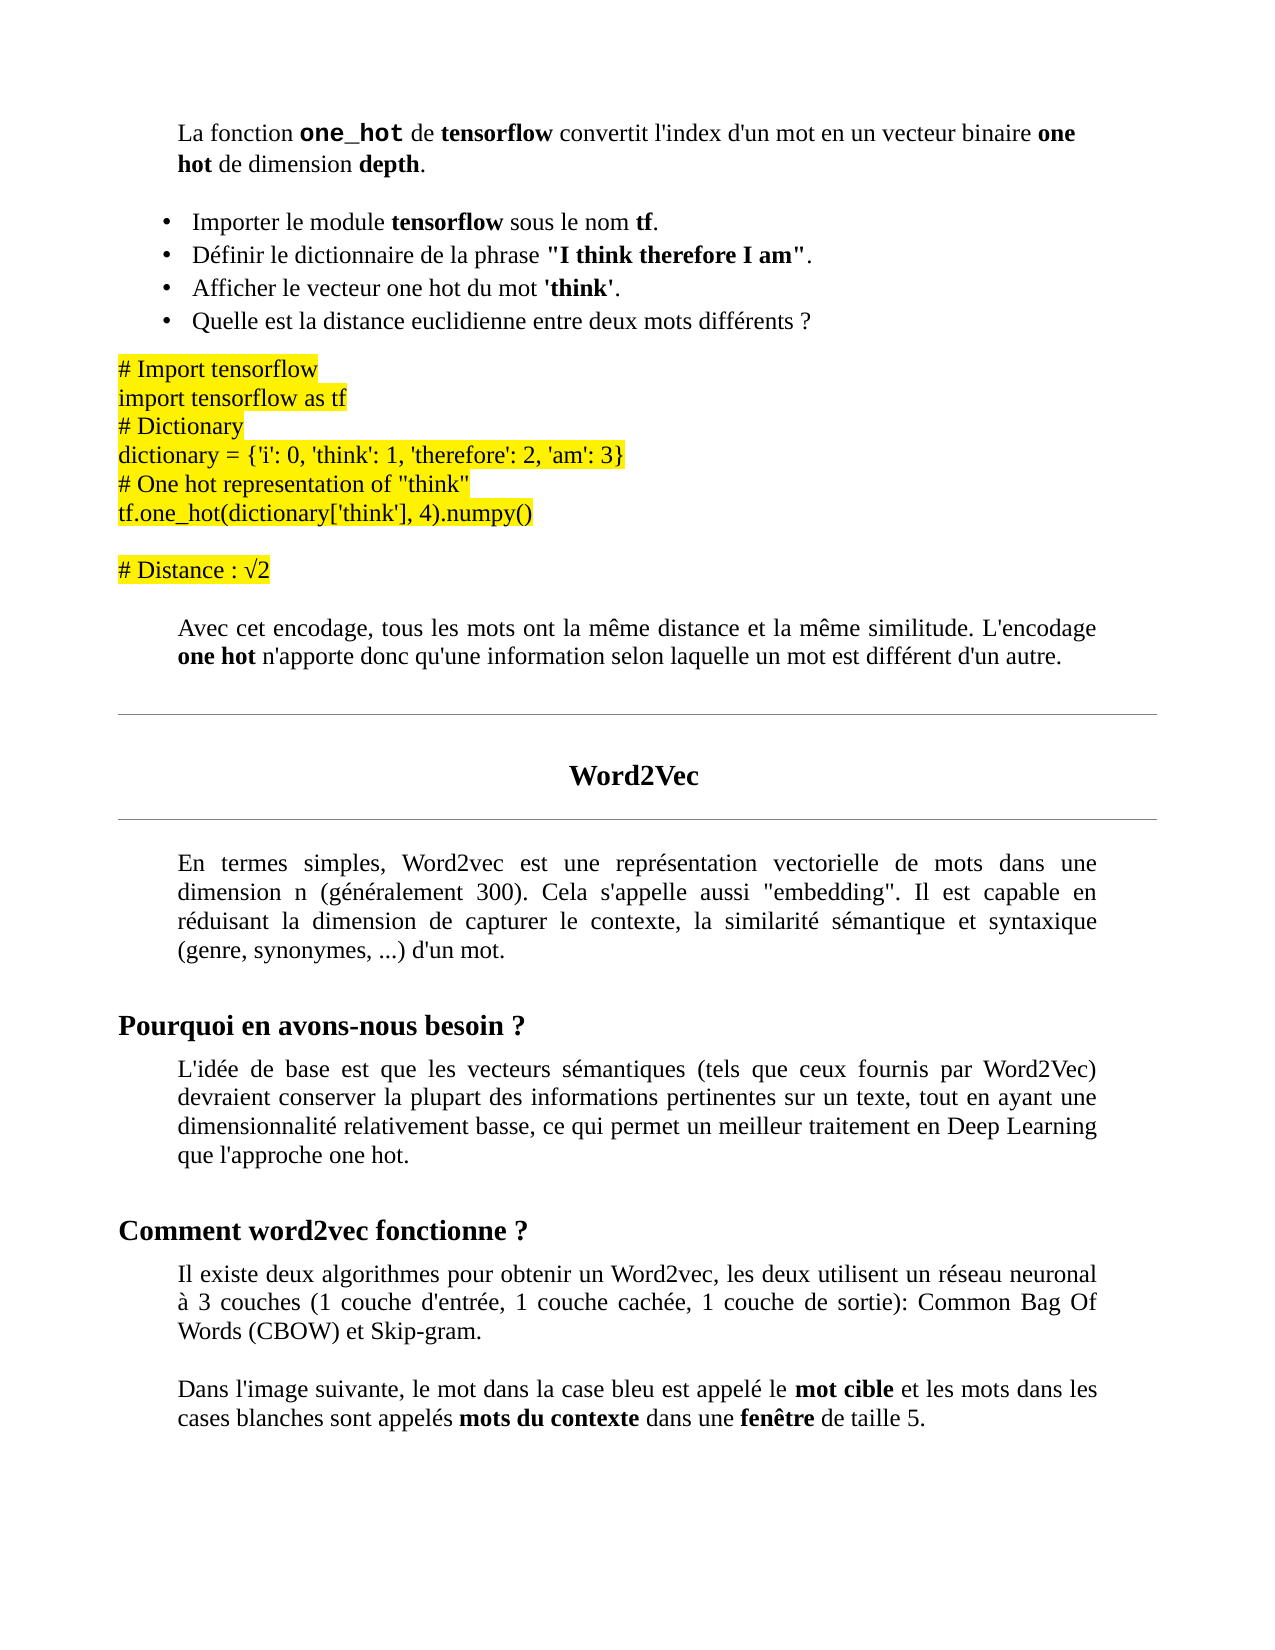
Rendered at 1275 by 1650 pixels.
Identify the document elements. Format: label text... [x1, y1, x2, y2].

subtitle Word2Vec [118, 758, 1157, 792]
text tf.one_hot(dictionary['think'], 4).numpy() [118, 498, 1157, 526]
text La fonction one_hot de tensorflow convertit l'index d'un mot en un vecteur binaire one hot de dimension depth. [177, 118, 1098, 178]
text Dans l'image suivante, le mot dans la case bleu est appelé le mot cible et les mots dans les cases blanches sont appelés mots du contexte dans une fenêtre de taille 5. [177, 1374, 1098, 1432]
text # Dictionary [118, 411, 1157, 440]
text # One hot representation of "think" [118, 469, 1157, 498]
list Importer le module tensorflow sous le nom tf. [162, 207, 1157, 236]
list Afficher le vecteur one hot du mot 'think'. [162, 273, 1157, 302]
text import tensorflow as tf [118, 383, 1157, 411]
text Avec cet encodage, tous les mots ont la même distance et la même similitude. L'encodage one hot n'apporte donc qu'une information selon laquelle un mot est différent d'un autre. [177, 613, 1098, 670]
text # Import tensorflow [118, 354, 1157, 383]
list Quelle est la distance euclidienne entre deux mots différents ? [162, 306, 1157, 335]
text L'idée de base est que les vecteurs sémantiques (tels que ceux fournis par Word2Vec) devraient conserver la plupart des informations pertinentes sur un texte, tout en ayant une dimensionnalité relativement basse, ce qui permet un meilleur traitement en Deep Learning que l'approche one hot. [177, 1054, 1098, 1169]
text # Distance : √2 [118, 555, 1157, 584]
subtitle Pourquoi en avons-nous besoin ? [118, 1008, 1157, 1041]
subtitle Comment word2vec fonctionne ? [118, 1213, 1157, 1246]
text Il existe deux algorithmes pour obtenir un Word2vec, les deux utilisent un réseau neuronal à 3 couches (1 couche d'entrée, 1 couche cachée, 1 couche de sortie): Common Bag Of Words (CBOW) et Skip-gram. [177, 1259, 1098, 1345]
text dictionary = {'i': 0, 'think': 1, 'therefore': 2, 'am': 3} [118, 440, 1157, 469]
text En termes simples, Word2vec est une représentation vectorielle de mots dans une dimension n (généralement 300). Cela s'appelle aussi "embedding". Il est capable en réduisant la dimension de capturer le contexte, la similarité sémantique et syntaxique (genre, synonymes, ...) d'un mot. [177, 848, 1098, 963]
list Définir le dictionnaire de la phrase "I think therefore I am". [162, 240, 1157, 269]
